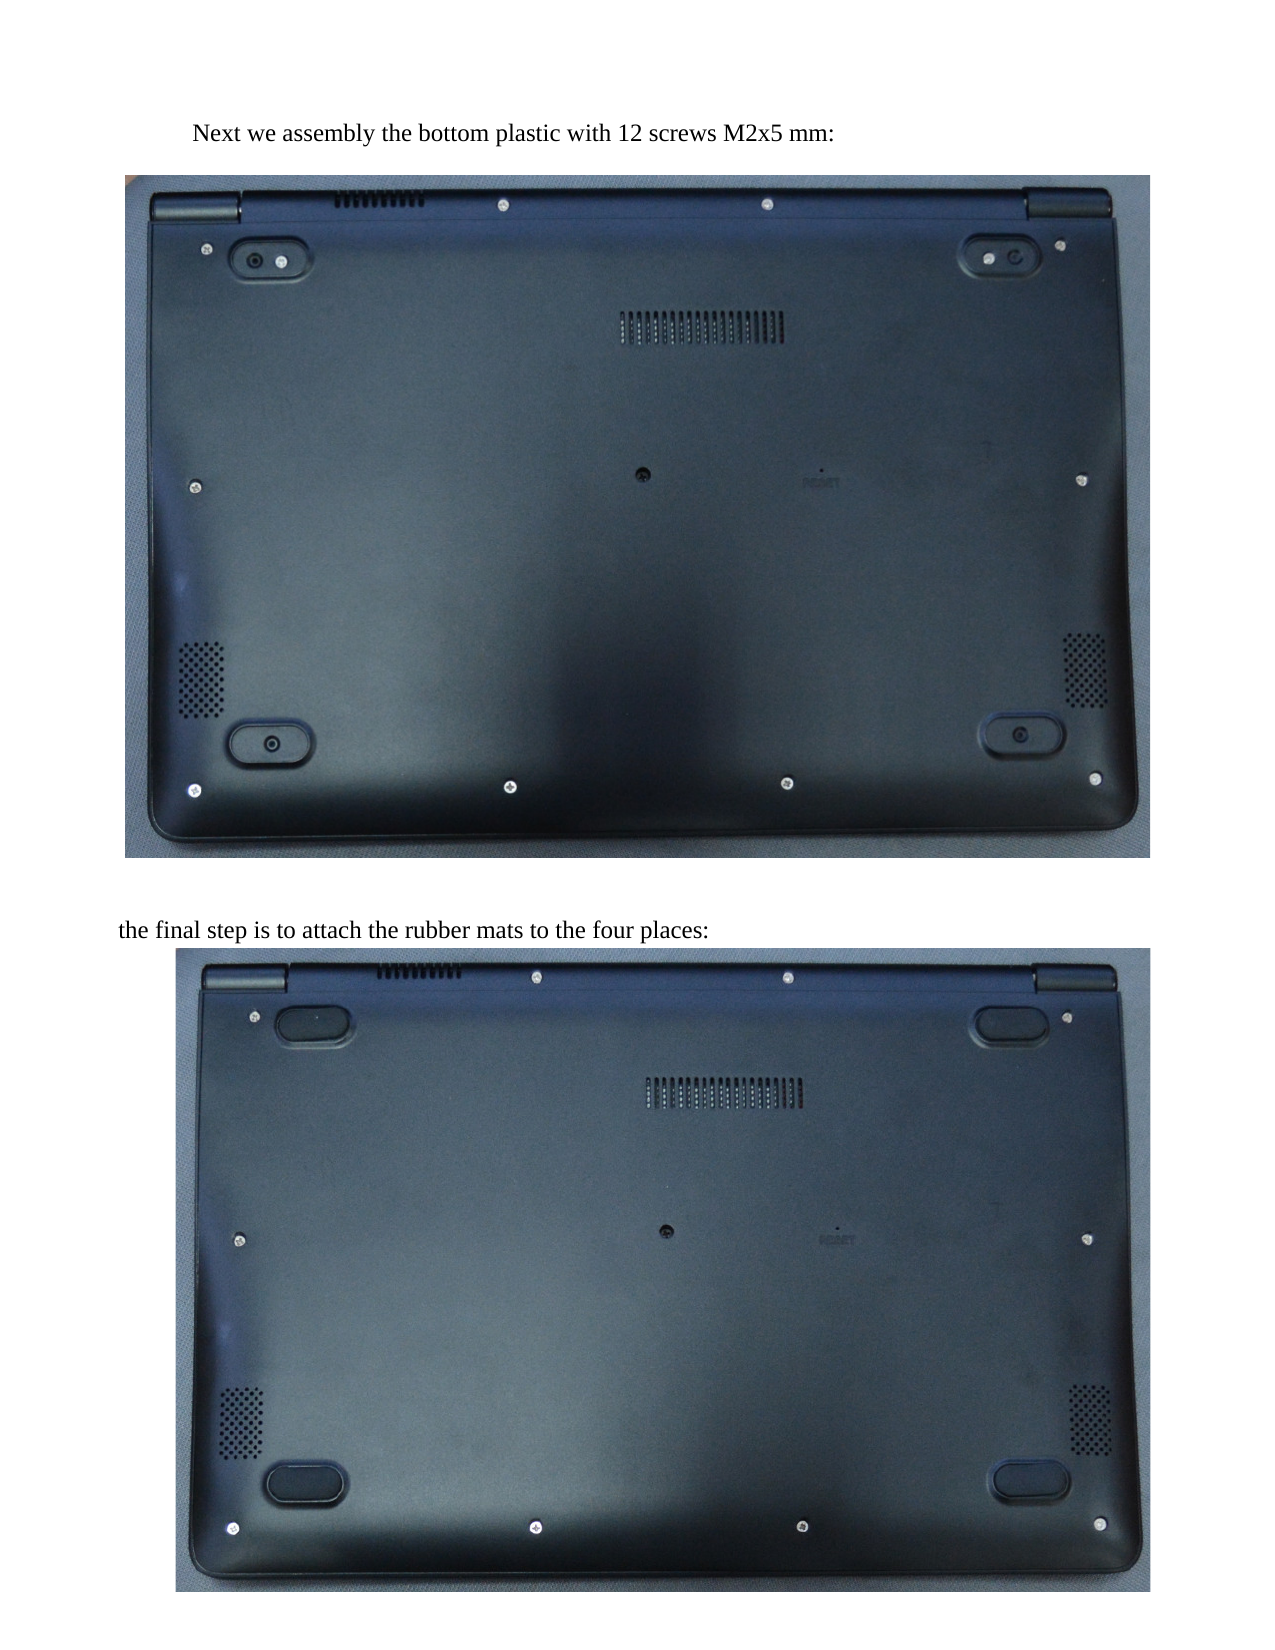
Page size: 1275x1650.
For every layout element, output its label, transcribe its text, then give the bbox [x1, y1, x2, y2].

picture [175, 948, 1151, 1592]
text the final step is to attach the rubber mats to the four places: [118, 915, 1157, 943]
text Next we assembly the bottom plastic with 12 screws M2x5 mm: [118, 118, 1157, 147]
picture [125, 175, 1150, 858]
